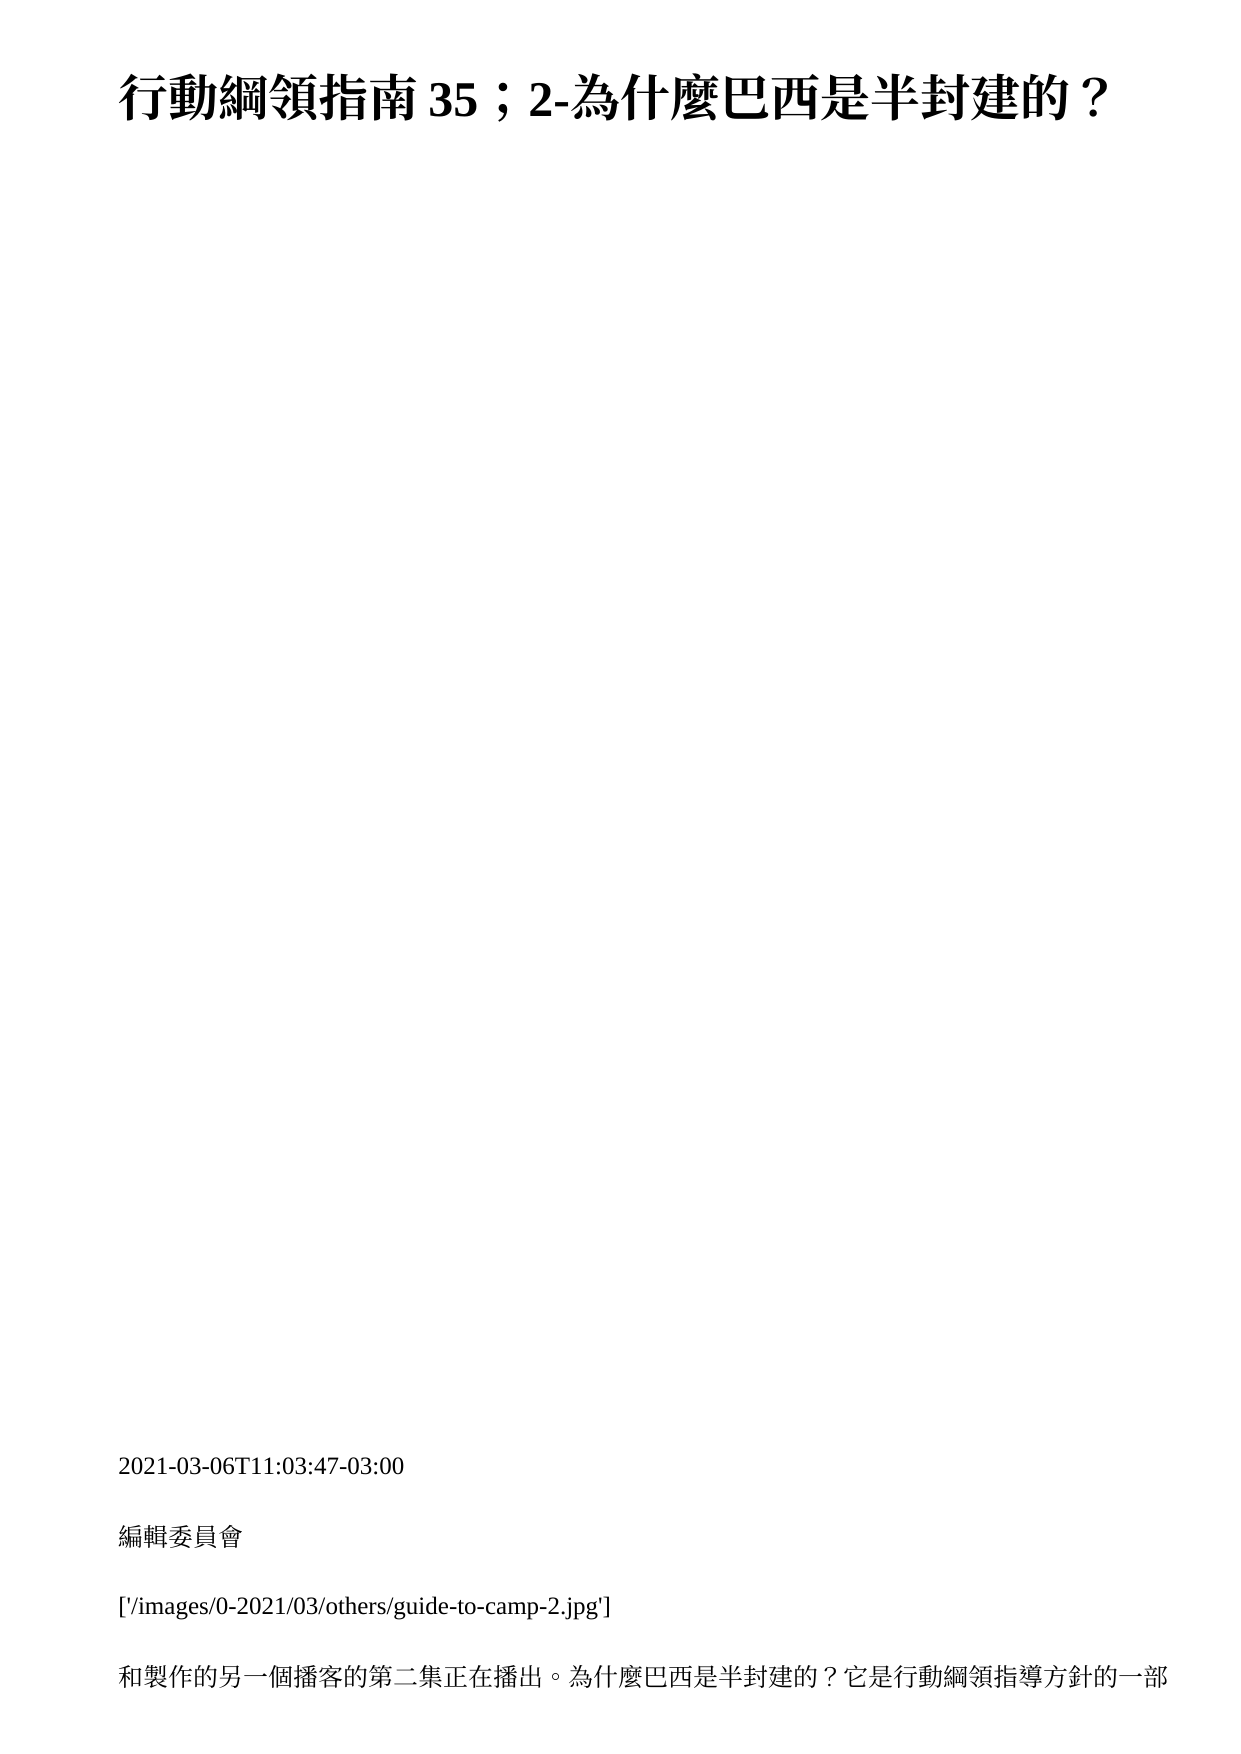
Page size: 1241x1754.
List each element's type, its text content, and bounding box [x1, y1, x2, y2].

text 2021-03-06T11:03:47-03:00 編輯委員會 ['/images/0-2021/03/others/guide-to-camp-2.jpg'] 和製作的另一個播客的第二集正在播出。為什麼巴西是半封建的？它是行動綱領指導方針的一部 [118, 1418, 1181, 1694]
subtitle 行動綱領指南35；2-為什麼巴西是半封建的？ [118, 59, 1181, 131]
